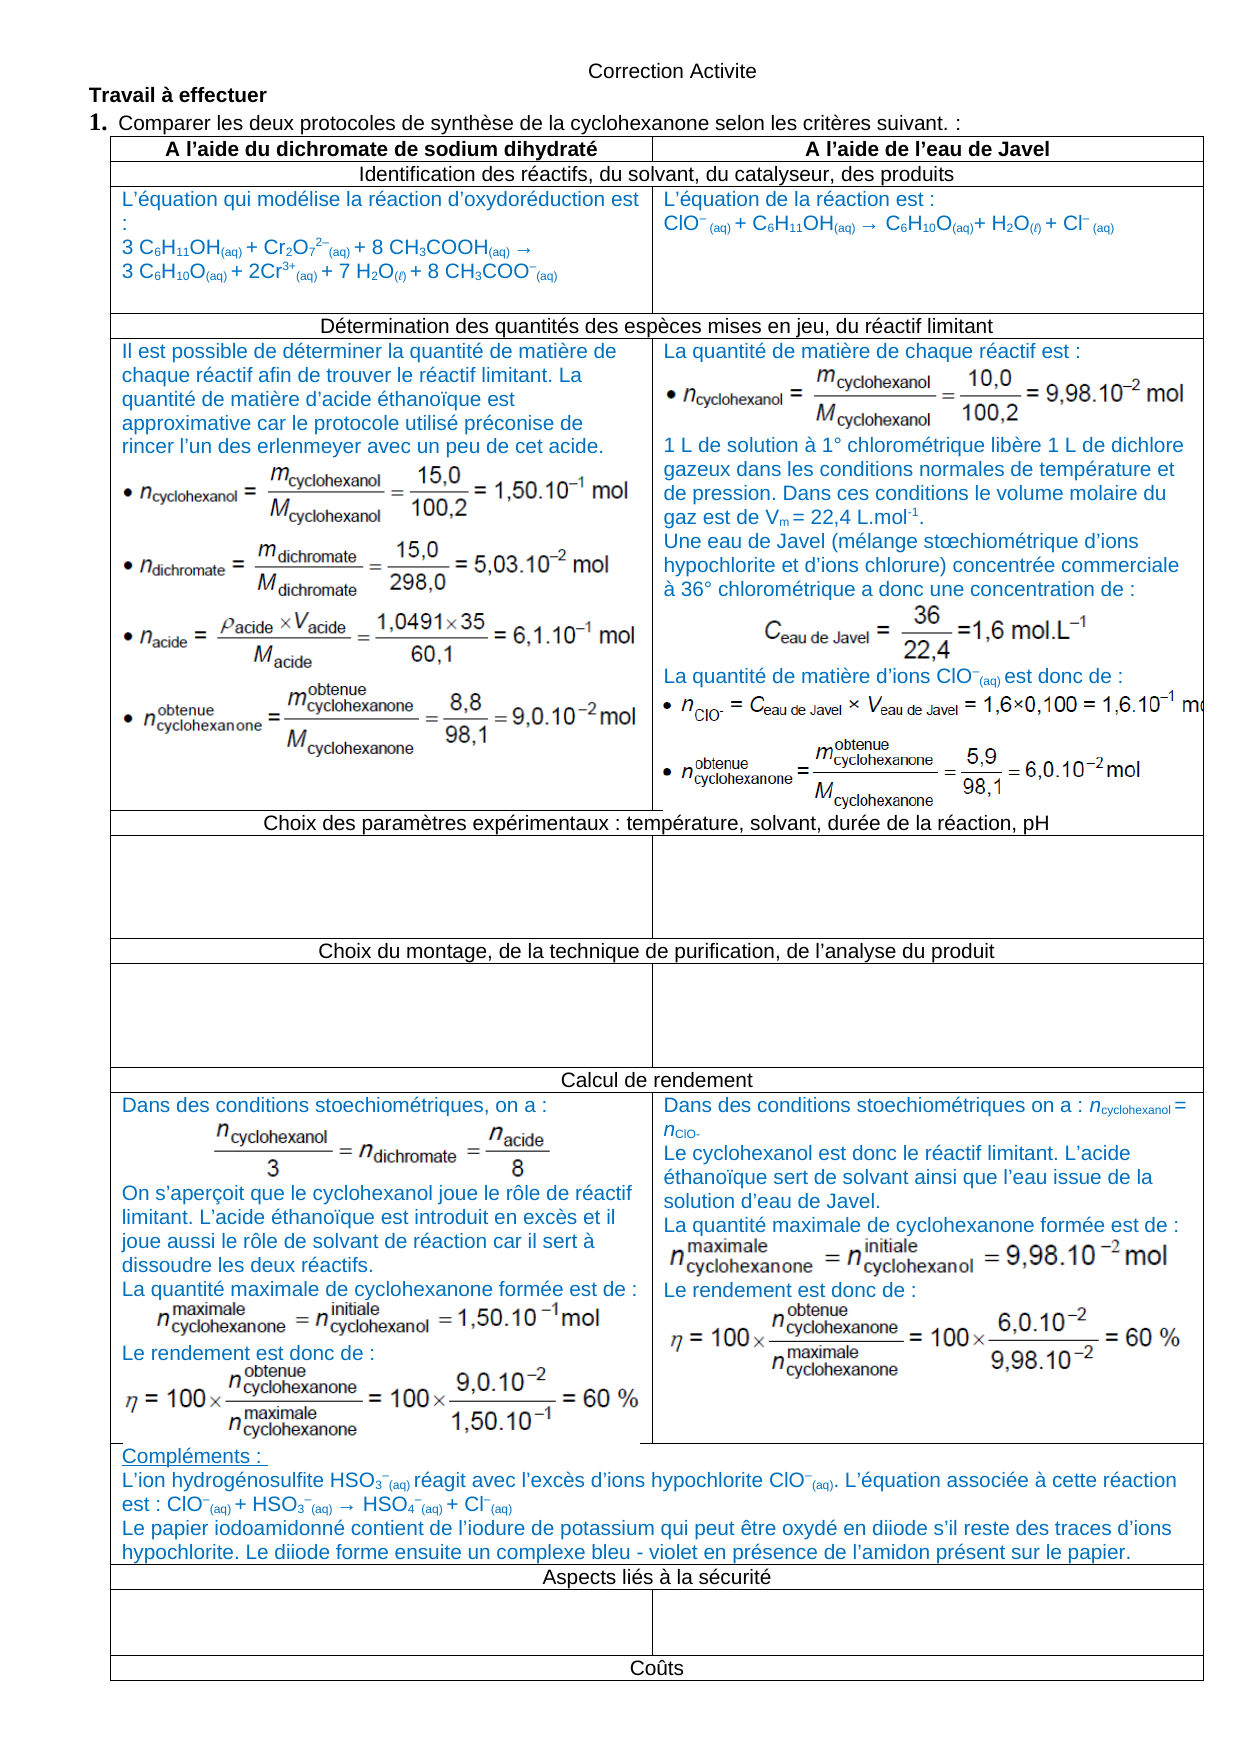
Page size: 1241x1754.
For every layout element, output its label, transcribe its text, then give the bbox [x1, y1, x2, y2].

table_cell Aspects liés à la sécurité [111, 1565, 1203, 1589]
table_cell Il est possible de déterminer la quantité de matière de chaque réactif afin de trouver le réactif limitant. La quantité de matière d’acide éthanoïque est approximative car le protocole utilisé préconise de rincer l’un des erlenmeyer avec un peu de cet acide. [111, 339, 652, 810]
table_cell Compléments : L’ion hydrogénosulfite HSO3–(aq) réagit avec l’excès d’ions hypochlorite ClO–(aq). L’équation associée à cette réaction est : ClO–(aq) + HSO3–(aq) → HSO4–(aq) + Cl–(aq) Le papier iodoamidonné contient de l’iodure de potassium qui peut être oxydé en diiode s’il reste des traces d’ions hypochlorite. Le diiode forme ensuite un complexe bleu - violet en présence de l’amidon présent sur le papier. [111, 1444, 1203, 1564]
table_cell Calcul de rendement [111, 1068, 1203, 1092]
table_cell Identification des réactifs, du solvant, du catalyseur, des produits [111, 162, 1203, 186]
table_cell Dans des conditions stoechiométriques, on a : On s’aperçoit que le cyclohexanol joue le rôle de réactif limitant. L’acide éthanoïque est introduit en excès et il joue aussi le rôle de solvant de réaction car il sert à dissoudre les deux réactifs. La quantité maximale de cyclohexanone formée est de : Le rendement est donc de : [111, 1093, 652, 1444]
list Correction Activite [163, 59, 1181, 83]
table_cell [111, 964, 652, 1067]
table_cell Choix du montage, de la technique de purification, de l’analyse du produit [111, 939, 1203, 963]
table_cell Choix des paramètres expérimentaux : température, solvant, durée de la réaction, pH [111, 811, 1203, 835]
table_cell La quantité de matière de chaque réactif est : 1 L de solution à 1° chlorométrique libère 1 L de dichlore gazeux dans les conditions normales de température et de pression. Dans ces conditions le volume molaire du gaz est de Vm = 22,4 L.mol-1. Une eau de Javel (mélange stœchiométrique d’ions hypochlorite et d’ions chlorure) concentrée commerciale à 36° chlorométrique a donc une concentration de : La quantité de matière d’ions ClO–(aq) est donc de : [653, 339, 1203, 811]
table_header A l’aide du dichromate de sodium dihydraté [111, 137, 652, 161]
table_cell Dans des conditions stoechiométriques on a : ncyclohexanol = nClO- Le cyclohexanol est donc le réactif limitant. L’acide éthanoïque sert de solvant ainsi que l’eau issue de la solution d’eau de Javel. La quantité maximale de cyclohexanone formée est de : Le rendement est donc de : [653, 1093, 1203, 1443]
text Travail à effectuer [88, 83, 1166, 107]
table_cell [653, 1590, 1203, 1654]
table_cell [653, 964, 1203, 1067]
table_cell [653, 836, 1203, 938]
table_cell L’équation qui modélise la réaction d’oxydoréduction est : 3 C6H11OH(aq) + Cr2O72–(aq) + 8 CH3COOH(aq) → 3 C6H10O(aq) + 2Cr3+(aq) + 7 H2O(ℓ) + 8 CH3COO–(aq) [111, 187, 652, 312]
table_cell [111, 1590, 652, 1654]
table_cell [111, 836, 652, 938]
table_header A l’aide de l’eau de Javel [653, 137, 1203, 161]
table_cell Coûts [111, 1656, 1203, 1679]
list Comparer les deux protocoles de synthèse de la cyclohexanone selon les critères suivant. : [88, 107, 1181, 136]
table_cell Détermination des quantités des espèces mises en jeu, du réactif limitant [111, 314, 1203, 337]
table_cell L’équation de la réaction est : ClO– (aq) + C6H11OH(aq) → C6H10O(aq)+ H2O(ℓ) + Cl– (aq) [653, 187, 1203, 312]
